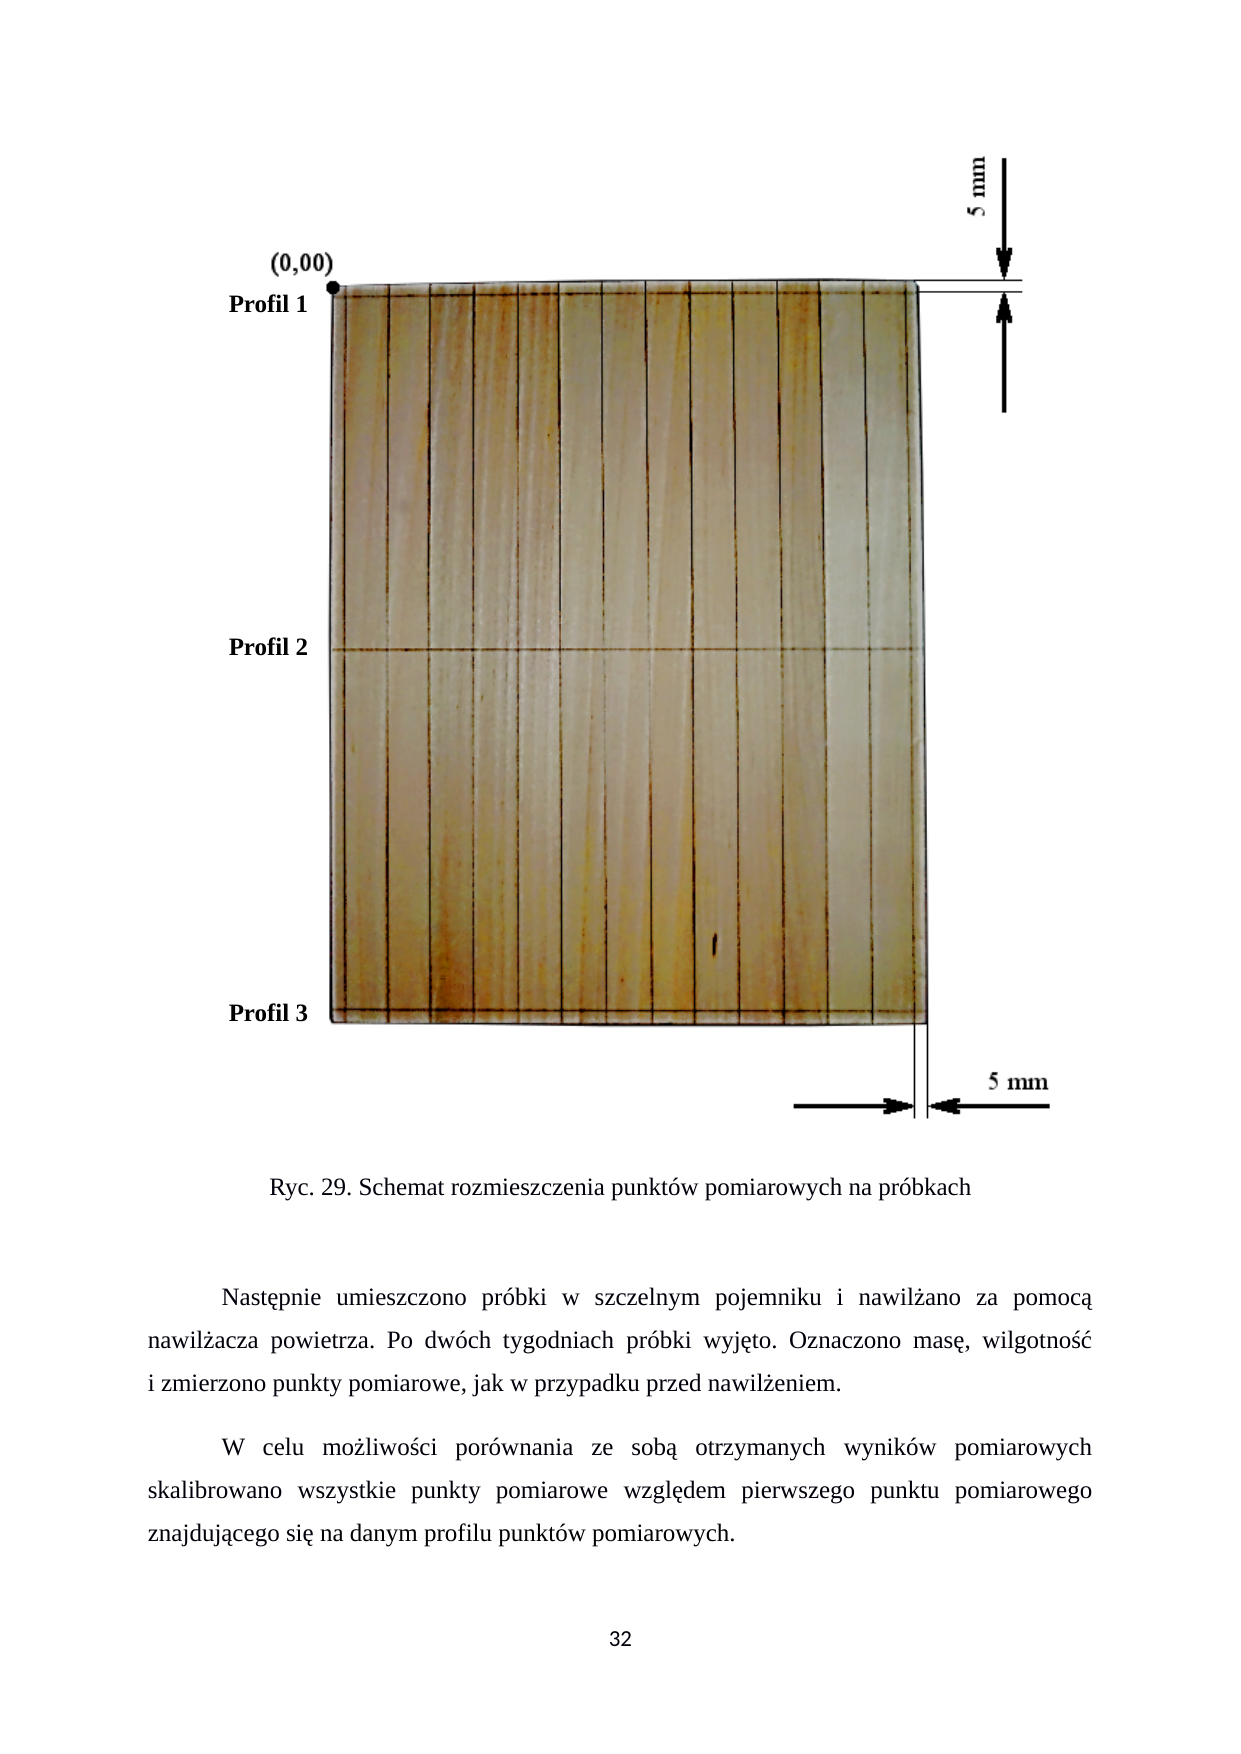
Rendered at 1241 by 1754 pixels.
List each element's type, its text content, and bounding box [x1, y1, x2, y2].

text W celu możliwości porównania ze sobą otrzymanych wyników pomiarowych skalibrowano wszystkie punkty pomiarowe względem pierwszego punktu pomiarowego znajdującego się na danym profilu punktów pomiarowych. [148, 1432, 1093, 1547]
text Ryc. 29. Schemat rozmieszczenia punktów pomiarowych na próbkach [148, 1172, 1093, 1201]
picture [143, 154, 1088, 1123]
text Następnie umieszczono próbki w szczelnym pojemniku i nawilżano za pomocą nawilżacza powietrza. Po dwóch tygodniach próbki wyjęto. Oznaczono masę, wilgotność i zmierzono punkty pomiarowe, jak w przypadku przed nawilżeniem. [148, 1282, 1093, 1397]
